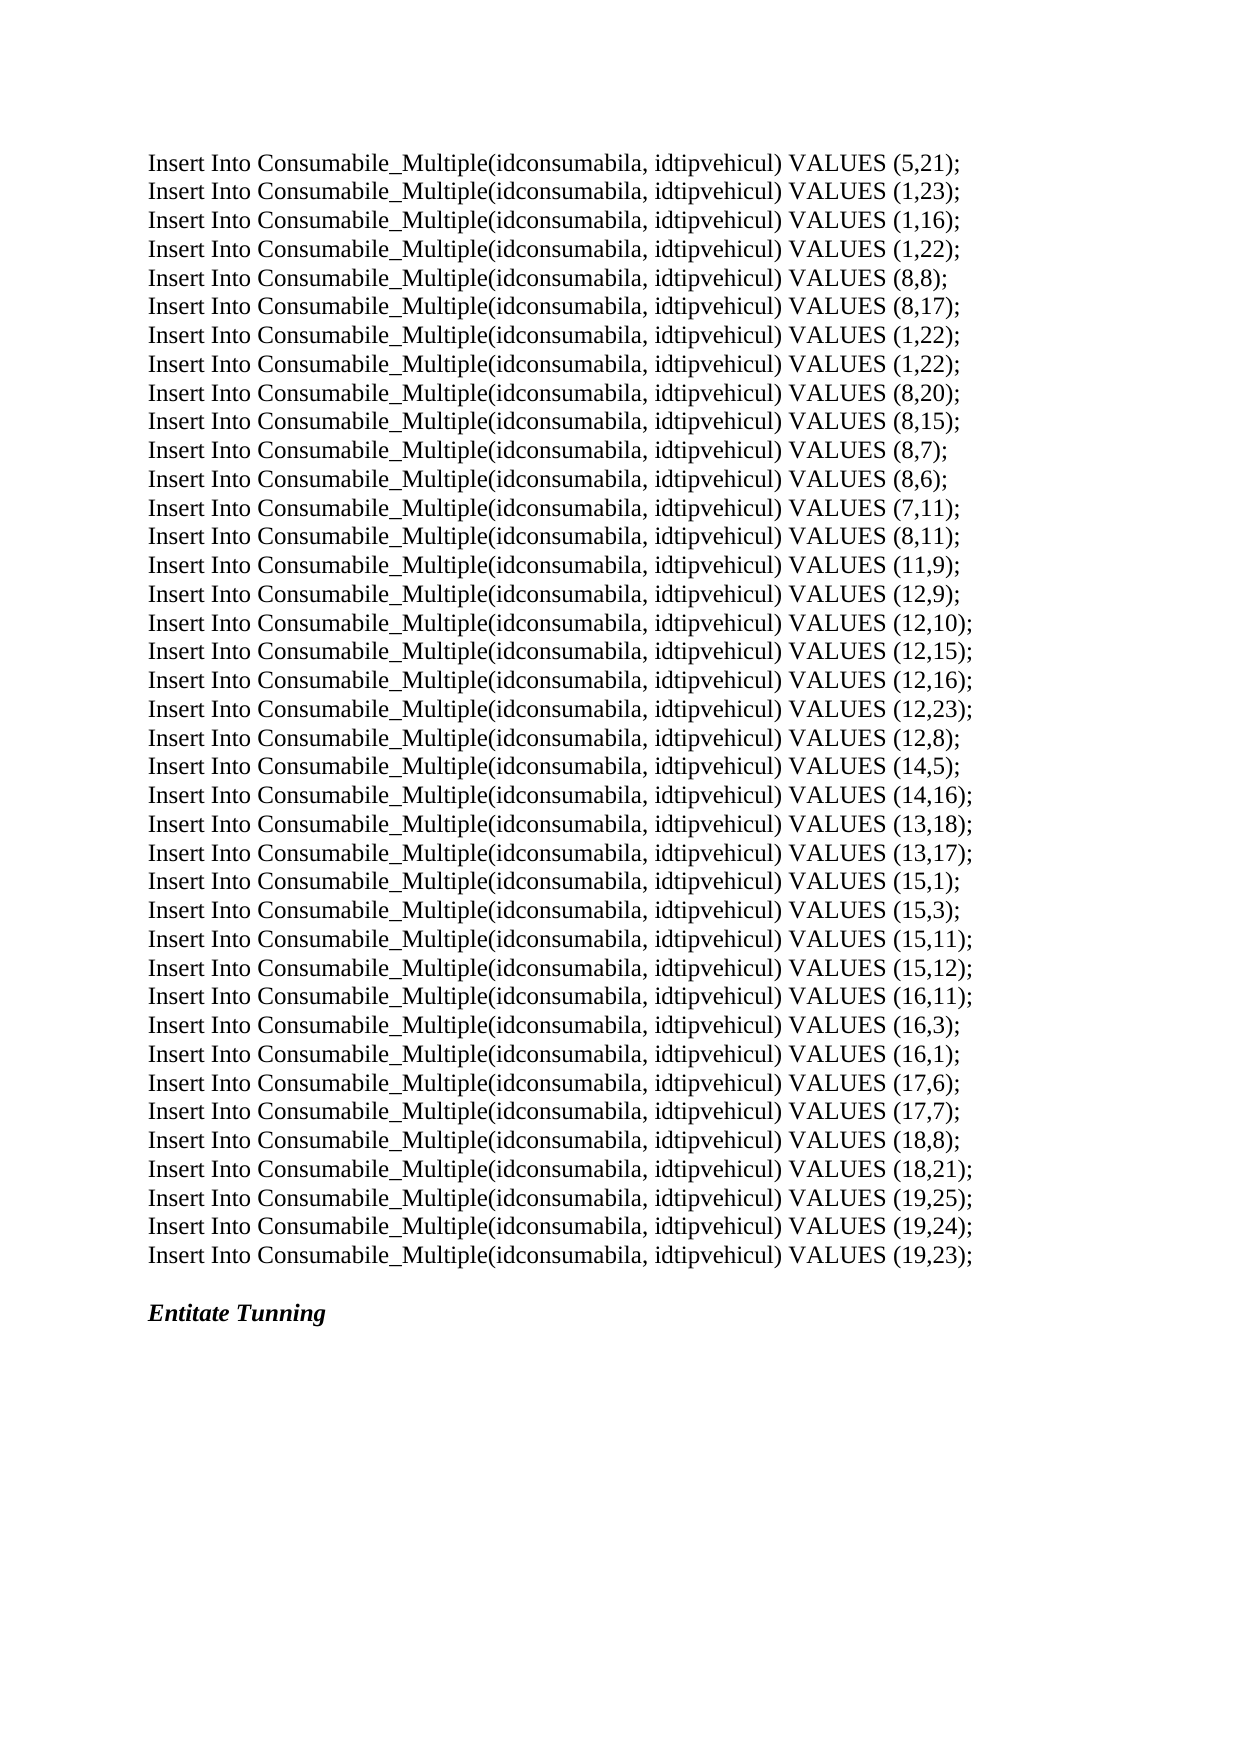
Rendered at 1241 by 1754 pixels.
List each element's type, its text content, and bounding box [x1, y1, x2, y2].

text Entitate Tunning [148, 1298, 1093, 1326]
text Insert Into Consumabile_Multiple(idconsumabila, idtipvehicul) VALUES (5,21); Insert Into Consumabile_Multiple(idconsumabila, idtipvehicul) VALUES (1,23); Insert Into Consumabile_Multiple(idconsumabila, idtipvehicul) VALUES (1,16); Insert Into Consumabile_Multiple(idconsumabila, idtipvehicul) VALUES (1,22); Insert Into Consumabile_Multiple(idconsumabila, idtipvehicul) VALUES (8,8); Insert Into Consumabile_Multiple(idconsumabila, idtipvehicul) VALUES (8,17); Insert Into Consumabile_Multiple(idconsumabila, idtipvehicul) VALUES (1,22); Insert Into Consumabile_Multiple(idconsumabila, idtipvehicul) VALUES (1,22); Insert Into Consumabile_Multiple(idconsumabila, idtipvehicul) VALUES (8,20); Insert Into Consumabile_Multiple(idconsumabila, idtipvehicul) VALUES (8,15); Insert Into Consumabile_Multiple(idconsumabila, idtipvehicul) VALUES (8,7); Insert Into Consumabile_Multiple(idconsumabila, idtipvehicul) VALUES (8,6); Insert Into Consumabile_Multiple(idconsumabila, idtipvehicul) VALUES (7,11); Insert Into Consumabile_Multiple(idconsumabila, idtipvehicul) VALUES (8,11); Insert Into Consumabile_Multiple(idconsumabila, idtipvehicul) VALUES (11,9); Insert Into Consumabile_Multiple(idconsumabila, idtipvehicul) VALUES (12,9); Insert Into Consumabile_Multiple(idconsumabila, idtipvehicul) VALUES (12,10); Insert Into Consumabile_Multiple(idconsumabila, idtipvehicul) VALUES (12,15); Insert Into Consumabile_Multiple(idconsumabila, idtipvehicul) VALUES (12,16); Insert Into Consumabile_Multiple(idconsumabila, idtipvehicul) VALUES (12,23); Insert Into Consumabile_Multiple(idconsumabila, idtipvehicul) VALUES (12,8); Insert Into Consumabile_Multiple(idconsumabila, idtipvehicul) VALUES (14,5); Insert Into Consumabile_Multiple(idconsumabila, idtipvehicul) VALUES (14,16); Insert Into Consumabile_Multiple(idconsumabila, idtipvehicul) VALUES (13,18); Insert Into Consumabile_Multiple(idconsumabila, idtipvehicul) VALUES (13,17); Insert Into Consumabile_Multiple(idconsumabila, idtipvehicul) VALUES (15,1); Insert Into Consumabile_Multiple(idconsumabila, idtipvehicul) VALUES (15,3); Insert Into Consumabile_Multiple(idconsumabila, idtipvehicul) VALUES (15,11); Insert Into Consumabile_Multiple(idconsumabila, idtipvehicul) VALUES (15,12); Insert Into Consumabile_Multiple(idconsumabila, idtipvehicul) VALUES (16,11); Insert Into Consumabile_Multiple(idconsumabila, idtipvehicul) VALUES (16,3); Insert Into Consumabile_Multiple(idconsumabila, idtipvehicul) VALUES (16,1); Insert Into Consumabile_Multiple(idconsumabila, idtipvehicul) VALUES (17,6); Insert Into Consumabile_Multiple(idconsumabila, idtipvehicul) VALUES (17,7); Insert Into Consumabile_Multiple(idconsumabila, idtipvehicul) VALUES (18,8); Insert Into Consumabile_Multiple(idconsumabila, idtipvehicul) VALUES (18,21); Insert Into Consumabile_Multiple(idconsumabila, idtipvehicul) VALUES (19,25); Insert Into Consumabile_Multiple(idconsumabila, idtipvehicul) VALUES (19,24); Insert Into Consumabile_Multiple(idconsumabila, idtipvehicul) VALUES (19,23); [148, 148, 1093, 1269]
